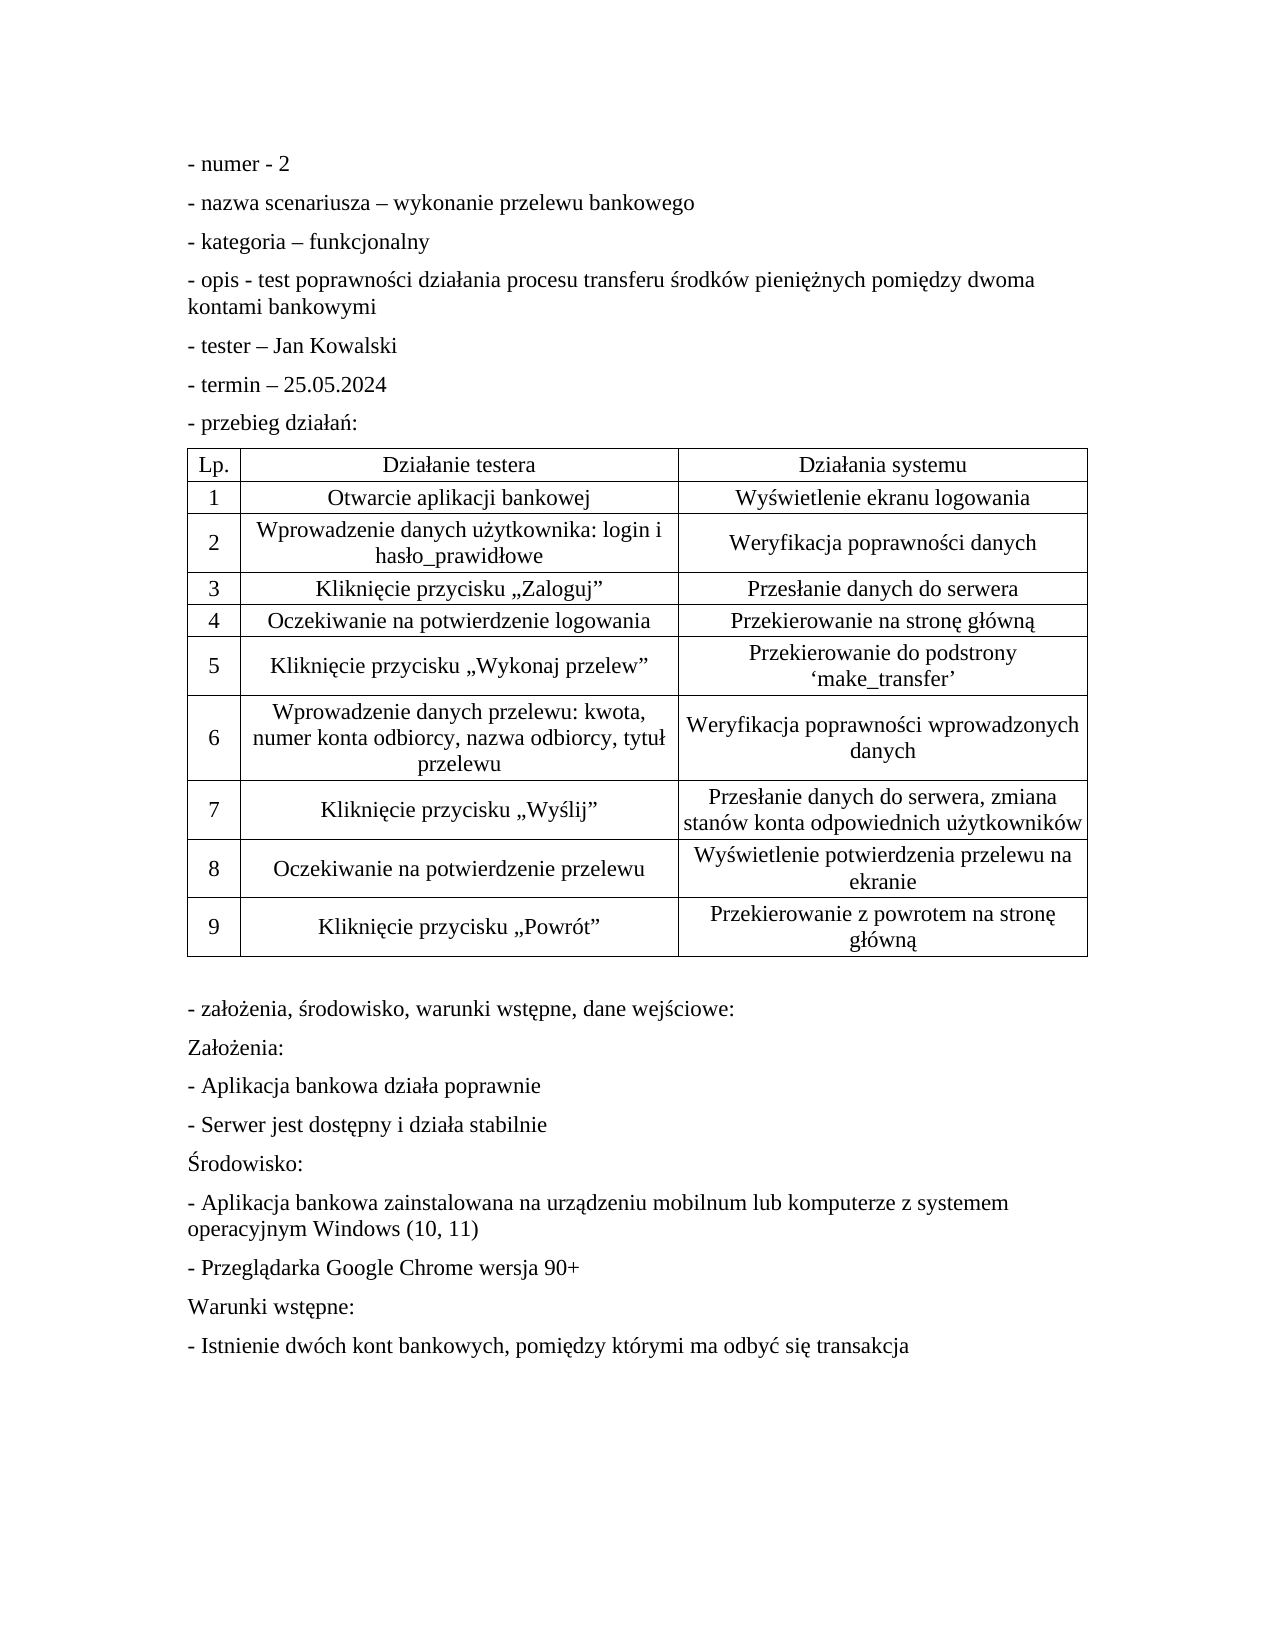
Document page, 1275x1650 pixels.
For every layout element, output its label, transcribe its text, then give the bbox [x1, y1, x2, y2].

table_cell Przekierowanie z powrotem na stronę główną [679, 898, 1087, 956]
table_cell 8 [188, 840, 240, 897]
table_cell Kliknięcie przycisku „Wyślij” [241, 781, 678, 838]
text - tester – Jan Kowalski [187, 332, 1087, 358]
table_cell Przekierowanie do podstrony ‘make_transfer’ [679, 637, 1087, 695]
table_cell Weryfikacja poprawności wprowadzonych danych [679, 696, 1087, 780]
table_cell Kliknięcie przycisku „Zaloguj” [241, 573, 678, 604]
table_cell Przekierowanie na stronę główną [679, 605, 1087, 636]
table_cell Przesłanie danych do serwera, zmiana stanów konta odpowiednich użytkowników [679, 781, 1087, 838]
table_cell Wyświetlenie potwierdzenia przelewu na ekranie [679, 840, 1087, 897]
text - kategoria – funkcjonalny [187, 228, 1087, 254]
text - Aplikacja bankowa działa poprawnie [187, 1072, 1087, 1099]
table_header Lp. [188, 449, 240, 481]
table_cell Otwarcie aplikacji bankowej [241, 482, 678, 513]
table_cell Przesłanie danych do serwera [679, 573, 1087, 604]
table_header Działania systemu [679, 449, 1087, 481]
table_cell Kliknięcie przycisku „Wykonaj przelew” [241, 637, 678, 695]
table_cell 7 [188, 781, 240, 838]
table_cell Weryfikacja poprawności danych [679, 514, 1087, 572]
text - założenia, środowisko, warunki wstępne, dane wejściowe: [187, 995, 1087, 1021]
text - Serwer jest dostępny i działa stabilnie [187, 1111, 1087, 1138]
table_cell Kliknięcie przycisku „Powrót” [241, 898, 678, 956]
table_cell 6 [188, 696, 240, 780]
text - przebieg działań: [187, 409, 1087, 436]
table_cell Wyświetlenie ekranu logowania [679, 482, 1087, 513]
text Warunki wstępne: [187, 1293, 1087, 1319]
text - Istnienie dwóch kont bankowych, pomiędzy którymi ma odbyć się transakcja [187, 1332, 1087, 1358]
text - Przeglądarka Google Chrome wersja 90+ [187, 1254, 1087, 1281]
text Środowisko: [187, 1150, 1087, 1176]
table_cell 2 [188, 514, 240, 572]
text - Aplikacja bankowa zainstalowana na urządzeniu mobilnum lub komputerze z systemem operacyjnym Windows (10, 11) [187, 1189, 1087, 1242]
table_cell Wprowadzenie danych przelewu: kwota, numer konta odbiorcy, nazwa odbiorcy, tytuł przelewu [241, 696, 678, 780]
table_cell 4 [188, 605, 240, 636]
table_cell 3 [188, 573, 240, 604]
text - numer - 2 [187, 150, 1087, 176]
text - nazwa scenariusza – wykonanie przelewu bankowego [187, 189, 1087, 215]
text - opis - test poprawności działania procesu transferu środków pieniężnych pomiędzy dwoma kontami bankowymi [187, 267, 1087, 319]
table_cell 9 [188, 898, 240, 956]
table_header Działanie testera [241, 449, 678, 481]
table_cell Oczekiwanie na potwierdzenie przelewu [241, 840, 678, 897]
table_cell 5 [188, 637, 240, 695]
text Założenia: [187, 1033, 1087, 1060]
table_cell Wprowadzenie danych użytkownika: login i hasło_prawidłowe [241, 514, 678, 572]
table_cell 1 [188, 482, 240, 513]
table_cell Oczekiwanie na potwierdzenie logowania [241, 605, 678, 636]
text - termin – 25.05.2024 [187, 371, 1087, 397]
